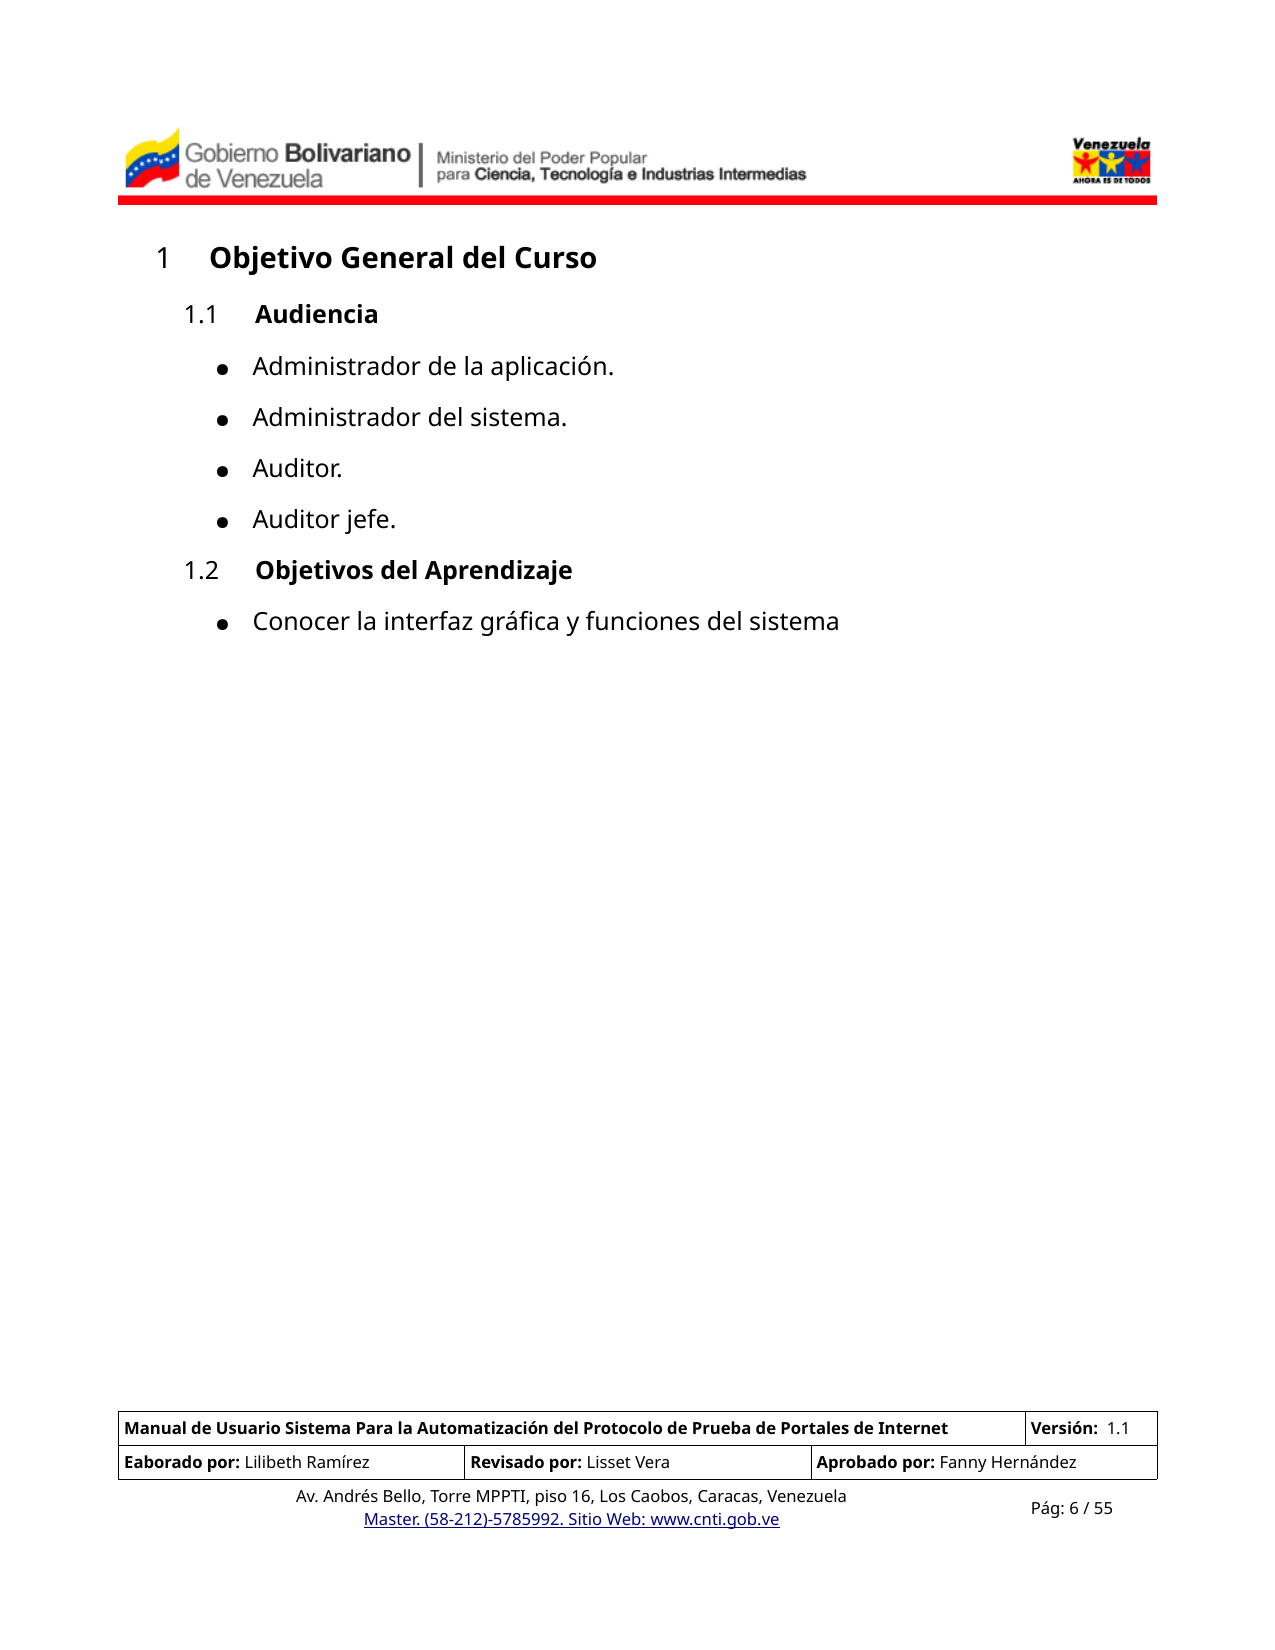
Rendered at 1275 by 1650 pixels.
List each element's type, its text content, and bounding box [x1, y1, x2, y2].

subtitle Audiencia [118, 297, 1157, 331]
picture [118, 119, 1157, 205]
subtitle Objetivo General del Curso [118, 238, 1157, 277]
list Administrador del sistema. [215, 399, 1098, 433]
list Auditor jefe. [215, 501, 1098, 535]
subtitle Objetivos del Aprendizaje [118, 552, 1157, 586]
list Administrador de la aplicación. [215, 348, 1098, 382]
list Conocer la interfaz gráfica y funciones del sistema [215, 603, 1098, 637]
list Auditor. [215, 450, 1098, 484]
